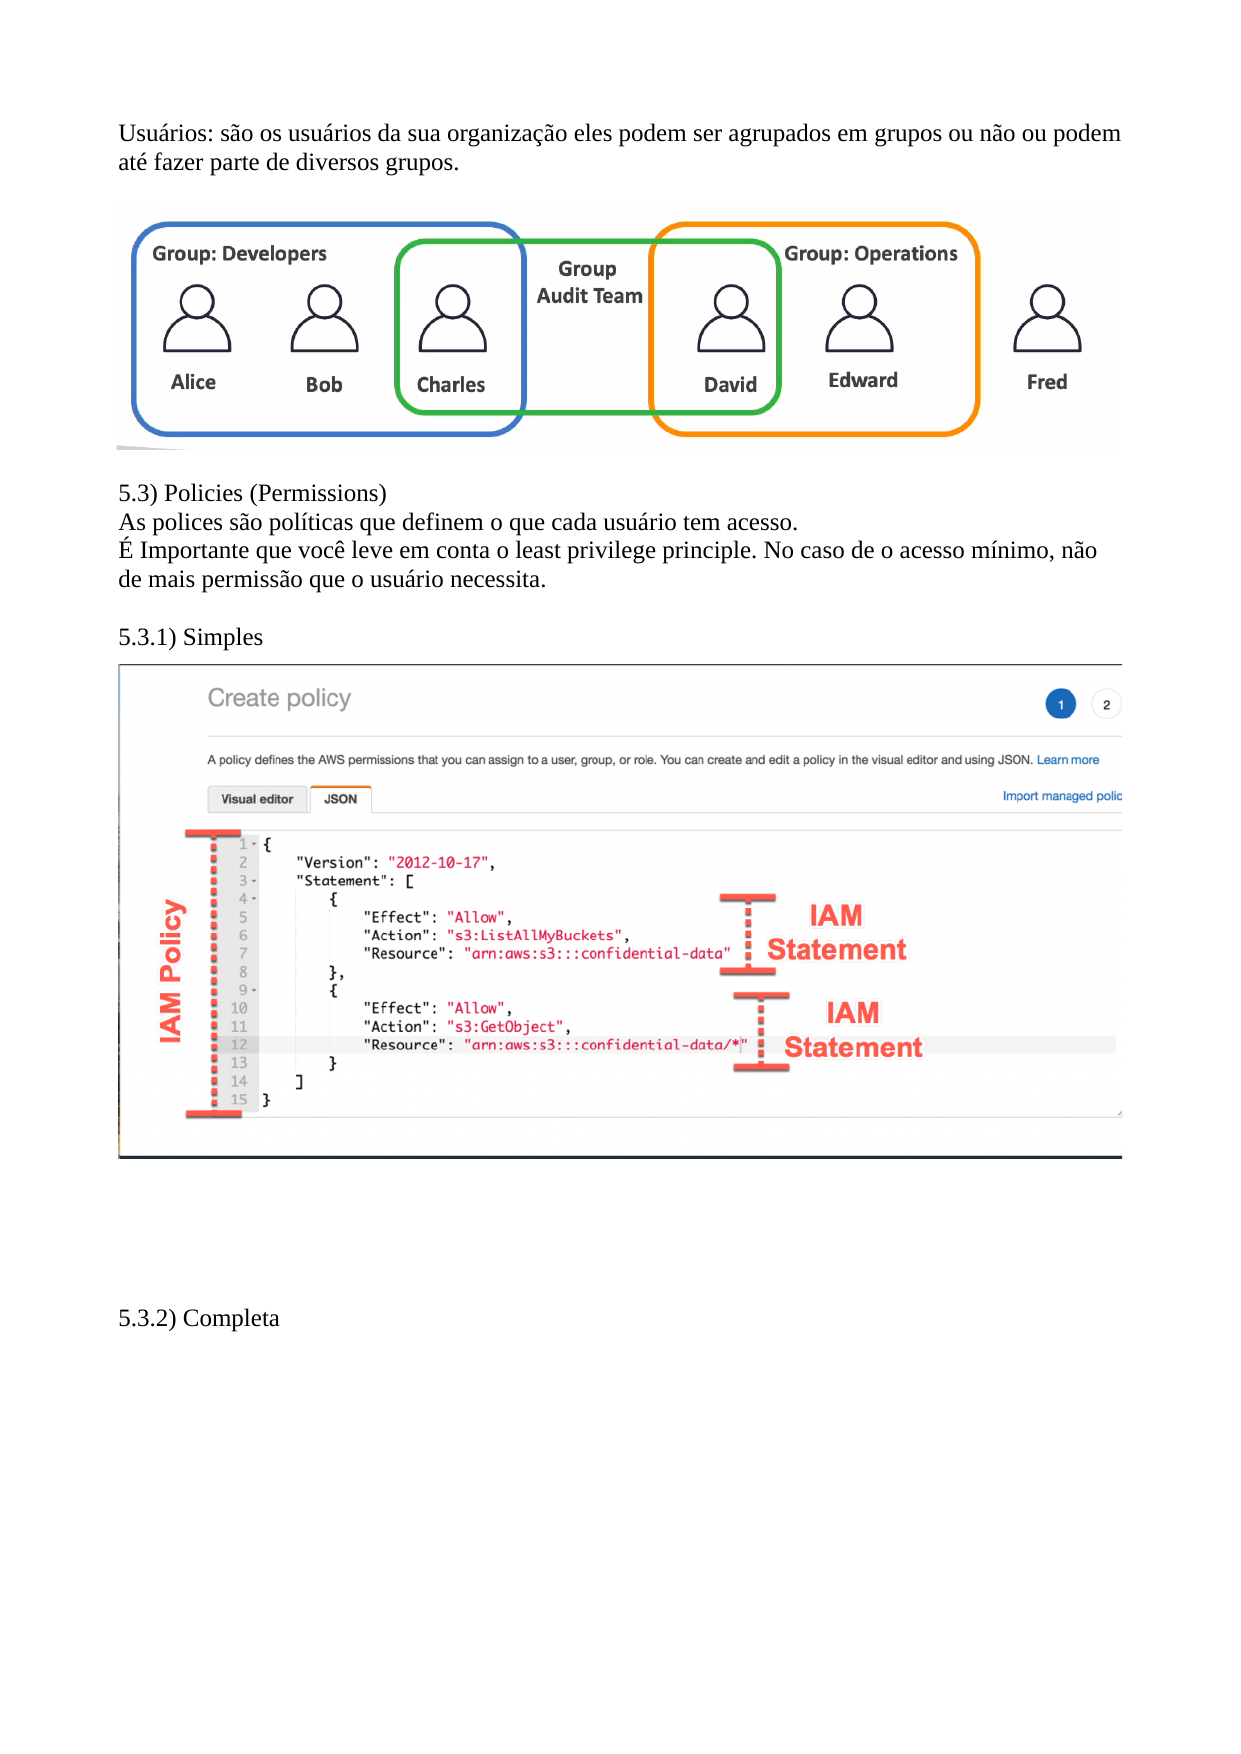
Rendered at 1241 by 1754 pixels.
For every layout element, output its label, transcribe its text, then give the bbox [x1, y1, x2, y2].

text As polices são políticas que definem o que cada usuário tem acesso. [118, 507, 1122, 535]
text 5.3) Policies (Permissions) [118, 478, 1122, 507]
text É Importante que você leve em conta o least privilege principle. No caso de o acesso mínimo, não de mais permissão que o usuário necessita. [118, 535, 1122, 593]
text Usuários: são os usuários da sua organização eles podem ser agrupados em grupos ou não ou podem até fazer parte de diversos grupos. [118, 118, 1122, 176]
text 5.3.1) Simples [118, 622, 1122, 650]
picture [116, 201, 1121, 450]
picture [118, 664, 1123, 1159]
text 5.3.2) Completa [118, 1303, 1122, 1331]
